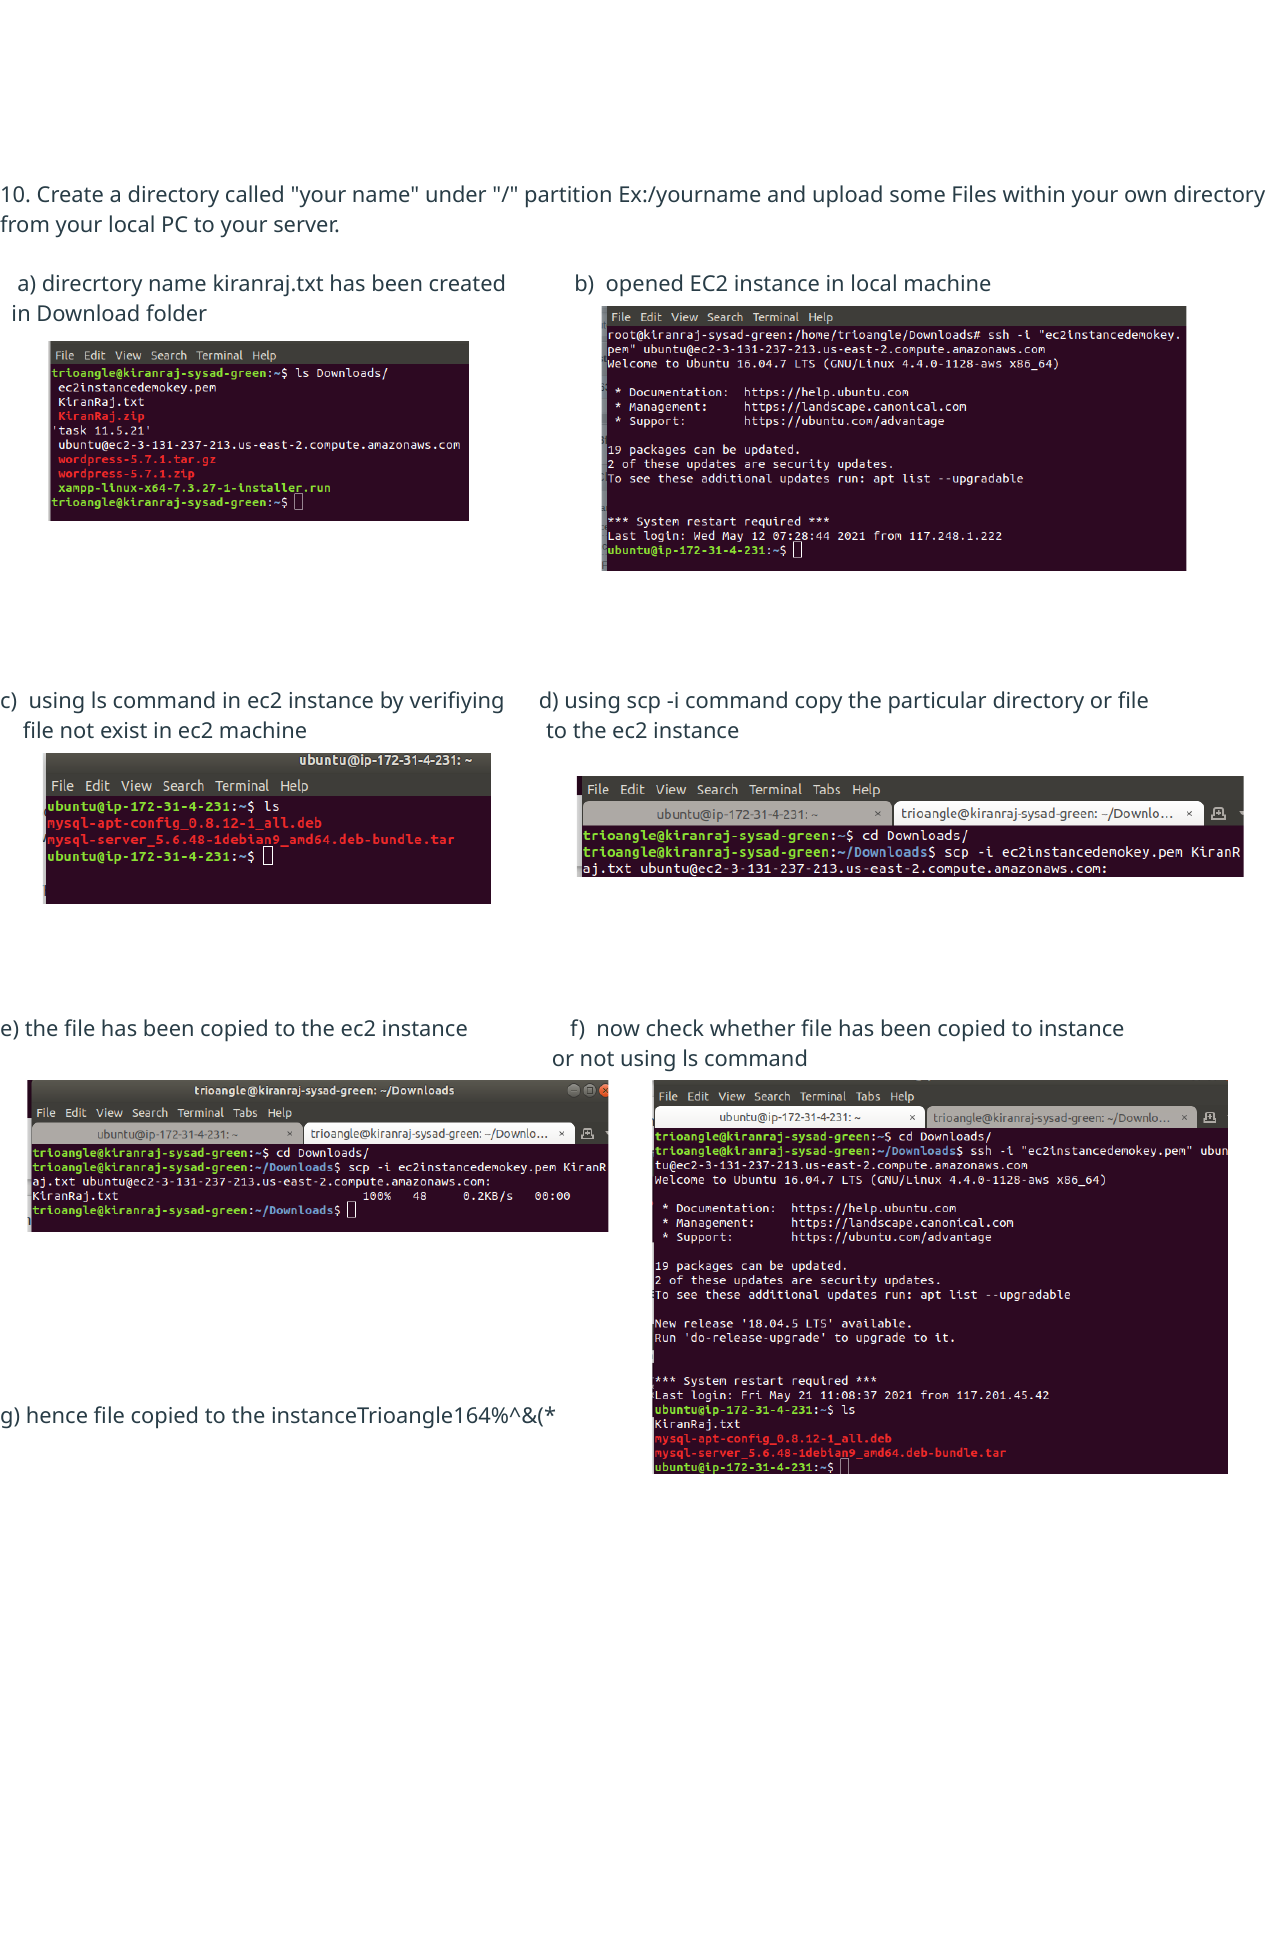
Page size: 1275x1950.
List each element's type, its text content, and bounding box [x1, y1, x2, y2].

text 10. Create a directory called "your name" under "/" partition Ex:/yourname and upload some Files within your own directory from your local PC to your server. [0, 179, 1275, 238]
picture [124, 1080, 609, 1232]
text c) using ls command in ec2 instance by verifiying d) using scp -i command copy the particular directory or file [0, 685, 1275, 715]
text g) hence file copied to the instanceTrioangle164%^&(* [0, 1400, 749, 1430]
text e) the file has been copied to the ec2 instance f) now check whether file has been copied to instance [0, 1013, 1275, 1043]
picture [749, 1080, 1228, 1474]
picture [688, 776, 1244, 871]
picture [48, 341, 162, 521]
text or not using ls command [0, 1043, 1275, 1072]
picture [42, 753, 207, 889]
text in Download folder [0, 298, 1275, 328]
text a) direcrtory name kiranraj.txt has been created b) opened EC2 instance in local machine [0, 268, 1275, 298]
picture [601, 306, 1187, 571]
text [1228, 1400, 1275, 1430]
text file not exist in ec2 machine to the ec2 instance [0, 715, 1275, 745]
